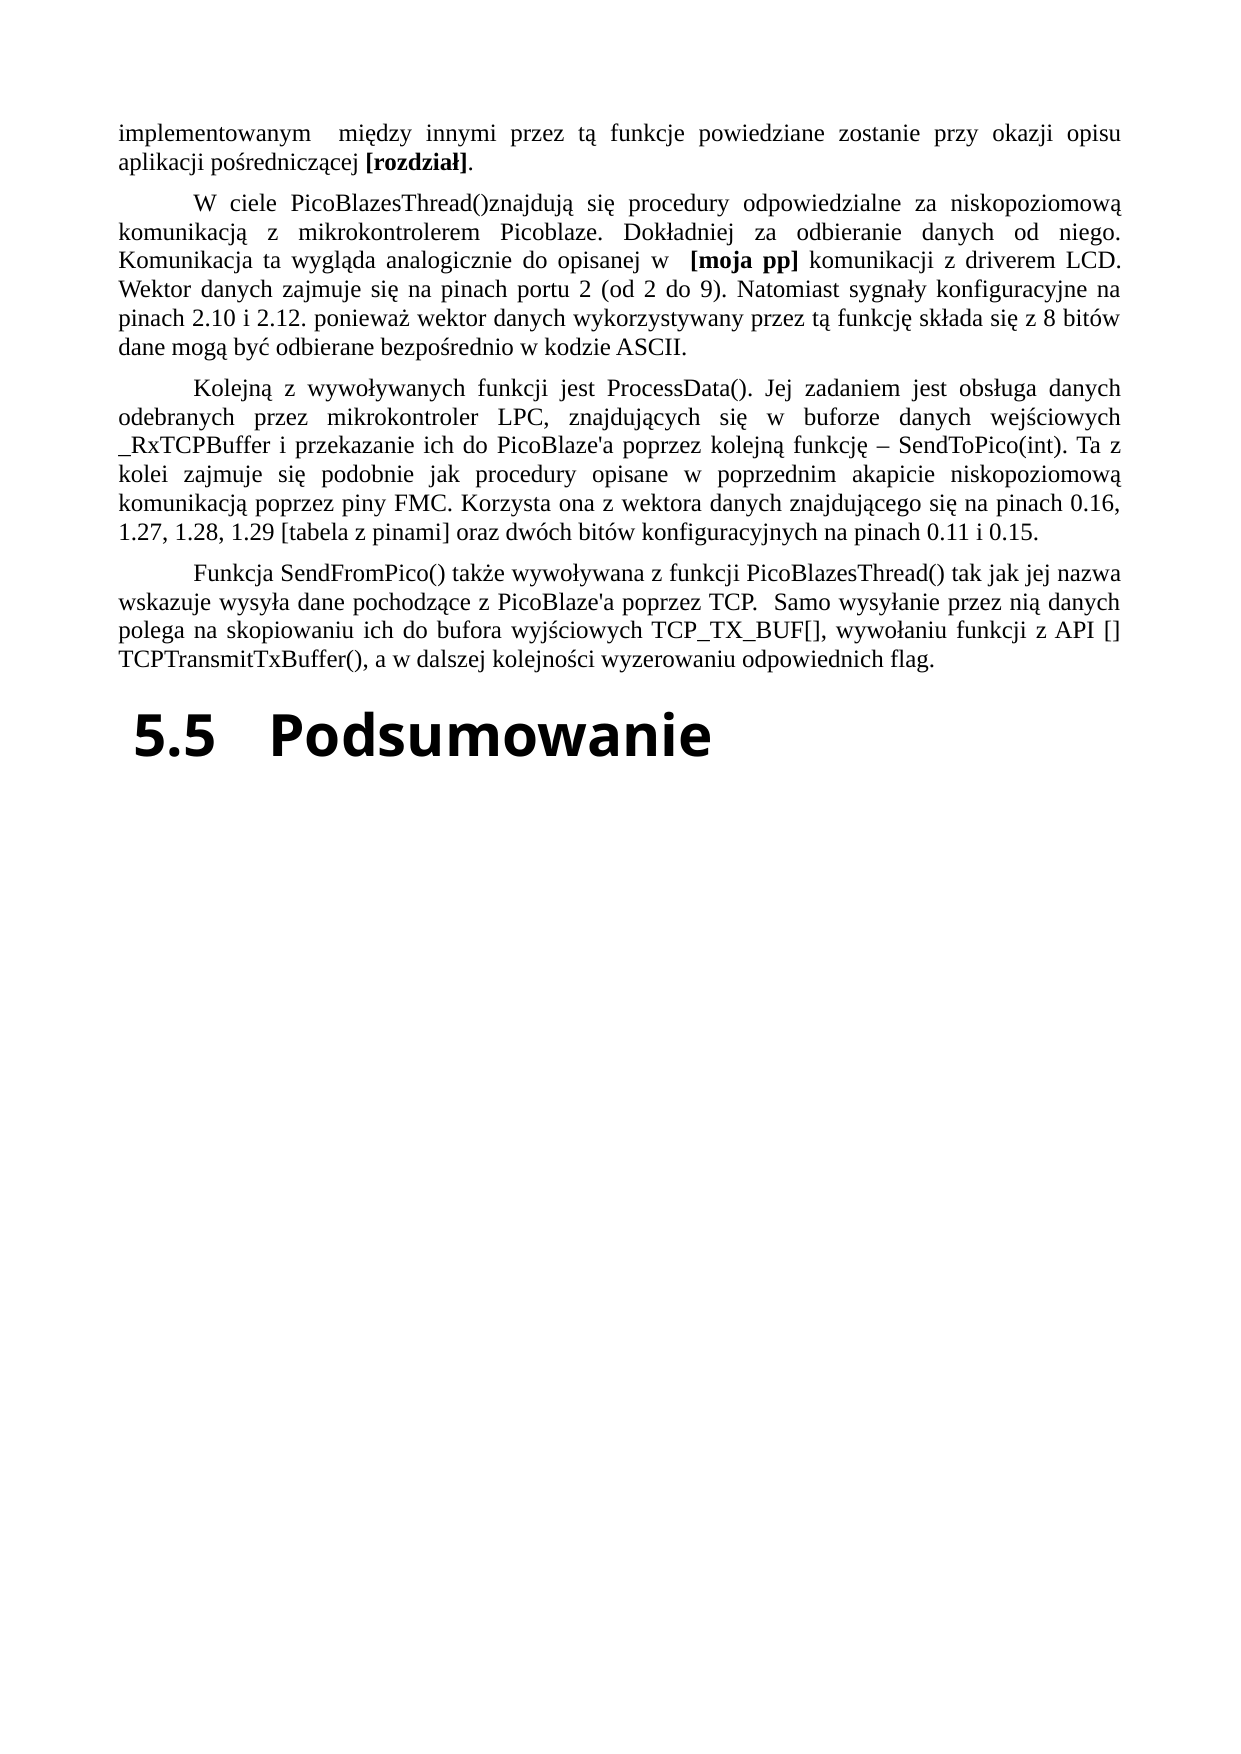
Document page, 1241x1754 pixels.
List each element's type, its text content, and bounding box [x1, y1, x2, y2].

text Kolejną z wywoływanych funkcji jest ProcessData(). Jej zadaniem jest obsługa danych odebranych przez mikrokontroler LPC, znajdujących się w buforze danych wejściowych _RxTCPBuffer i przekazanie ich do PicoBlaze'a poprzez kolejną funkcję – SendToPico(int). Ta z kolei zajmuje się podobnie jak procedury opisane w poprzednim akapicie niskopoziomową komunikacją poprzez piny FMC. Korzysta ona z wektora danych znajdującego się na pinach 0.16, 1.27, 1.28, 1.29 [tabela z pinami] oraz dwóch bitów konfiguracyjnych na pinach 0.11 i 0.15. [118, 373, 1122, 546]
text implementowanym między innymi przez tą funkcje powiedziane zostanie przy okazji opisu aplikacji pośredniczącej [rozdział]. [118, 118, 1122, 176]
subtitle Podsumowanie [118, 694, 1122, 773]
text Funkcja SendFromPico() także wywoływana z funkcji PicoBlazesThread() tak jak jej nazwa wskazuje wysyła dane pochodzące z PicoBlaze'a poprzez TCP. Samo wysyłanie przez nią danych polega na skopiowaniu ich do bufora wyjściowych TCP_TX_BUF[], wywołaniu funkcji z API [] TCPTransmitTxBuffer(), a w dalszej kolejności wyzerowaniu odpowiednich flag. [118, 558, 1122, 673]
text W ciele PicoBlazesThread()znajdują się procedury odpowiedzialne za niskopoziomową komunikacją z mikrokontrolerem Picoblaze. Dokładniej za odbieranie danych od niego. Komunikacja ta wygląda analogicznie do opisanej w [moja pp] komunikacji z driverem LCD. Wektor danych zajmuje się na pinach portu 2 (od 2 do 9). Natomiast sygnały konfiguracyjne na pinach 2.10 i 2.12. ponieważ wektor danych wykorzystywany przez tą funkcję składa się z 8 bitów dane mogą być odbierane bezpośrednio w kodzie ASCII. [118, 188, 1122, 361]
